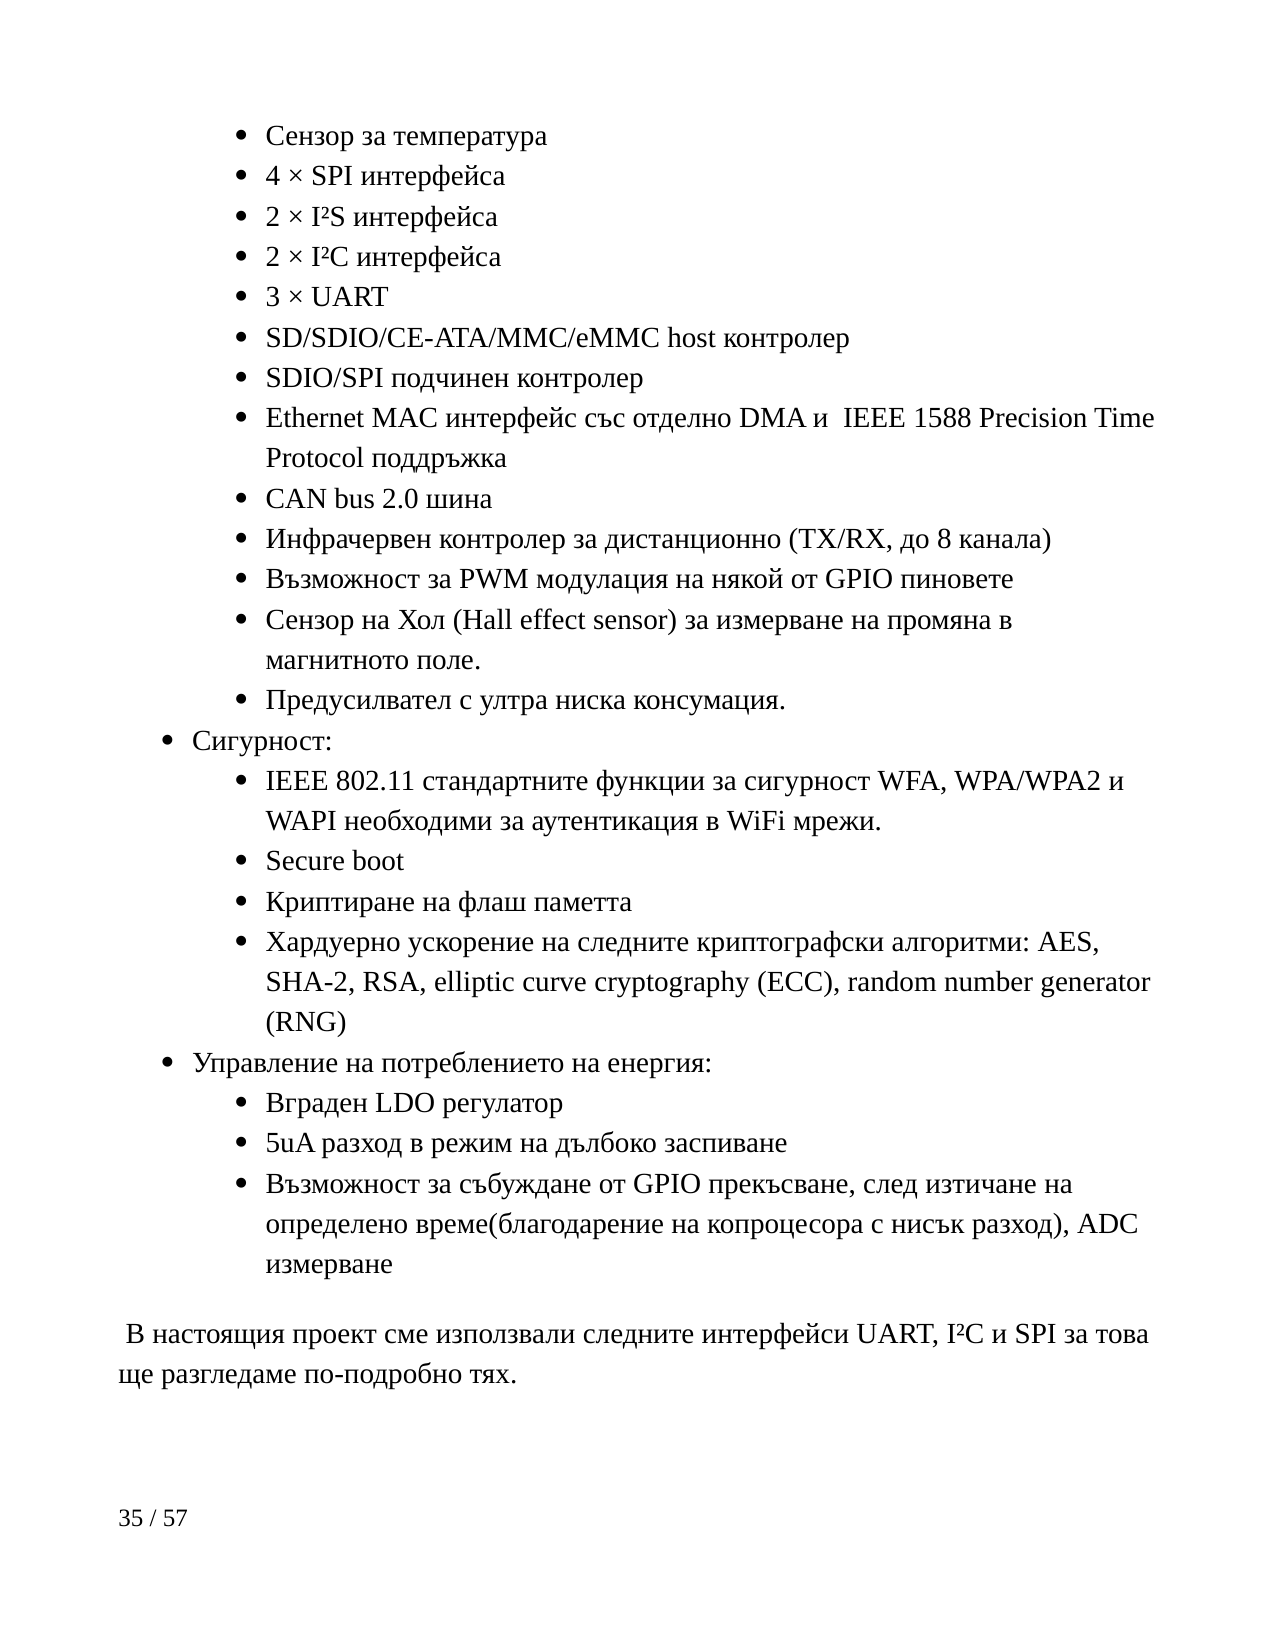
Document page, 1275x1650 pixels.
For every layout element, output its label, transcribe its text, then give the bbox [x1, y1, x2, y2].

list SD/SDIO/CE-ATA/MMC/eMMC host контролер [236, 320, 1157, 353]
text В настоящия проект сме използвали следните интерфейси UART, I²C и SPI за това ще разгледаме по-подробно тях. [118, 1316, 1157, 1390]
list Възможност за събуждане от GPIO прекъсване, след изтичане на определено време(благодарение на копроцесора с нисък разход), ADC измерване [236, 1166, 1157, 1280]
list Управление на потреблението на енергия: [162, 1045, 1157, 1078]
list Сензор за температура [236, 118, 1157, 152]
list IEEE 802.11 стандартните функции за сигурност WFA, WPA/WPA2 и WAPI необходими за аутентикация в WiFi мрежи. [236, 763, 1157, 837]
list Сензор на Хол (Hall effect sensor) за измерване на промяна в магнитното поле. [236, 602, 1157, 676]
list Криптиране на флаш паметта [236, 884, 1157, 917]
list Вграден LDO регулатор [236, 1085, 1157, 1119]
list 2 × I²C интерфейса [236, 239, 1157, 273]
list SDIO/SPI подчинен контролер [236, 360, 1157, 394]
list Сигурност: [162, 723, 1157, 756]
list Инфрачервен контролер за дистанционно (TX/RX, до 8 канала) [236, 521, 1157, 555]
list 4 × SPI интерфейса [236, 158, 1157, 192]
list 5uA разход в режим на дълбоко заспиване [236, 1125, 1157, 1159]
list CAN bus 2.0 шина [236, 481, 1157, 514]
list Secure boot [236, 843, 1157, 877]
list Предусилвател с ултра ниска консумация. [236, 682, 1157, 716]
list Ethernet MAC интерфейс със отделно DMA и IEEE 1588 Precision Time Protocol поддръжка [236, 400, 1157, 474]
list Възможност за PWM модулация на някой от GPIO пиновете [236, 561, 1157, 595]
list 3 × UART [236, 279, 1157, 313]
list 2 × I²S интерфейса [236, 199, 1157, 232]
list Хардуерно ускорение на следните криптографски алгоритми: AES, SHA-2, RSA, elliptic curve cryptography (ECC), random number generator (RNG) [236, 924, 1157, 1038]
